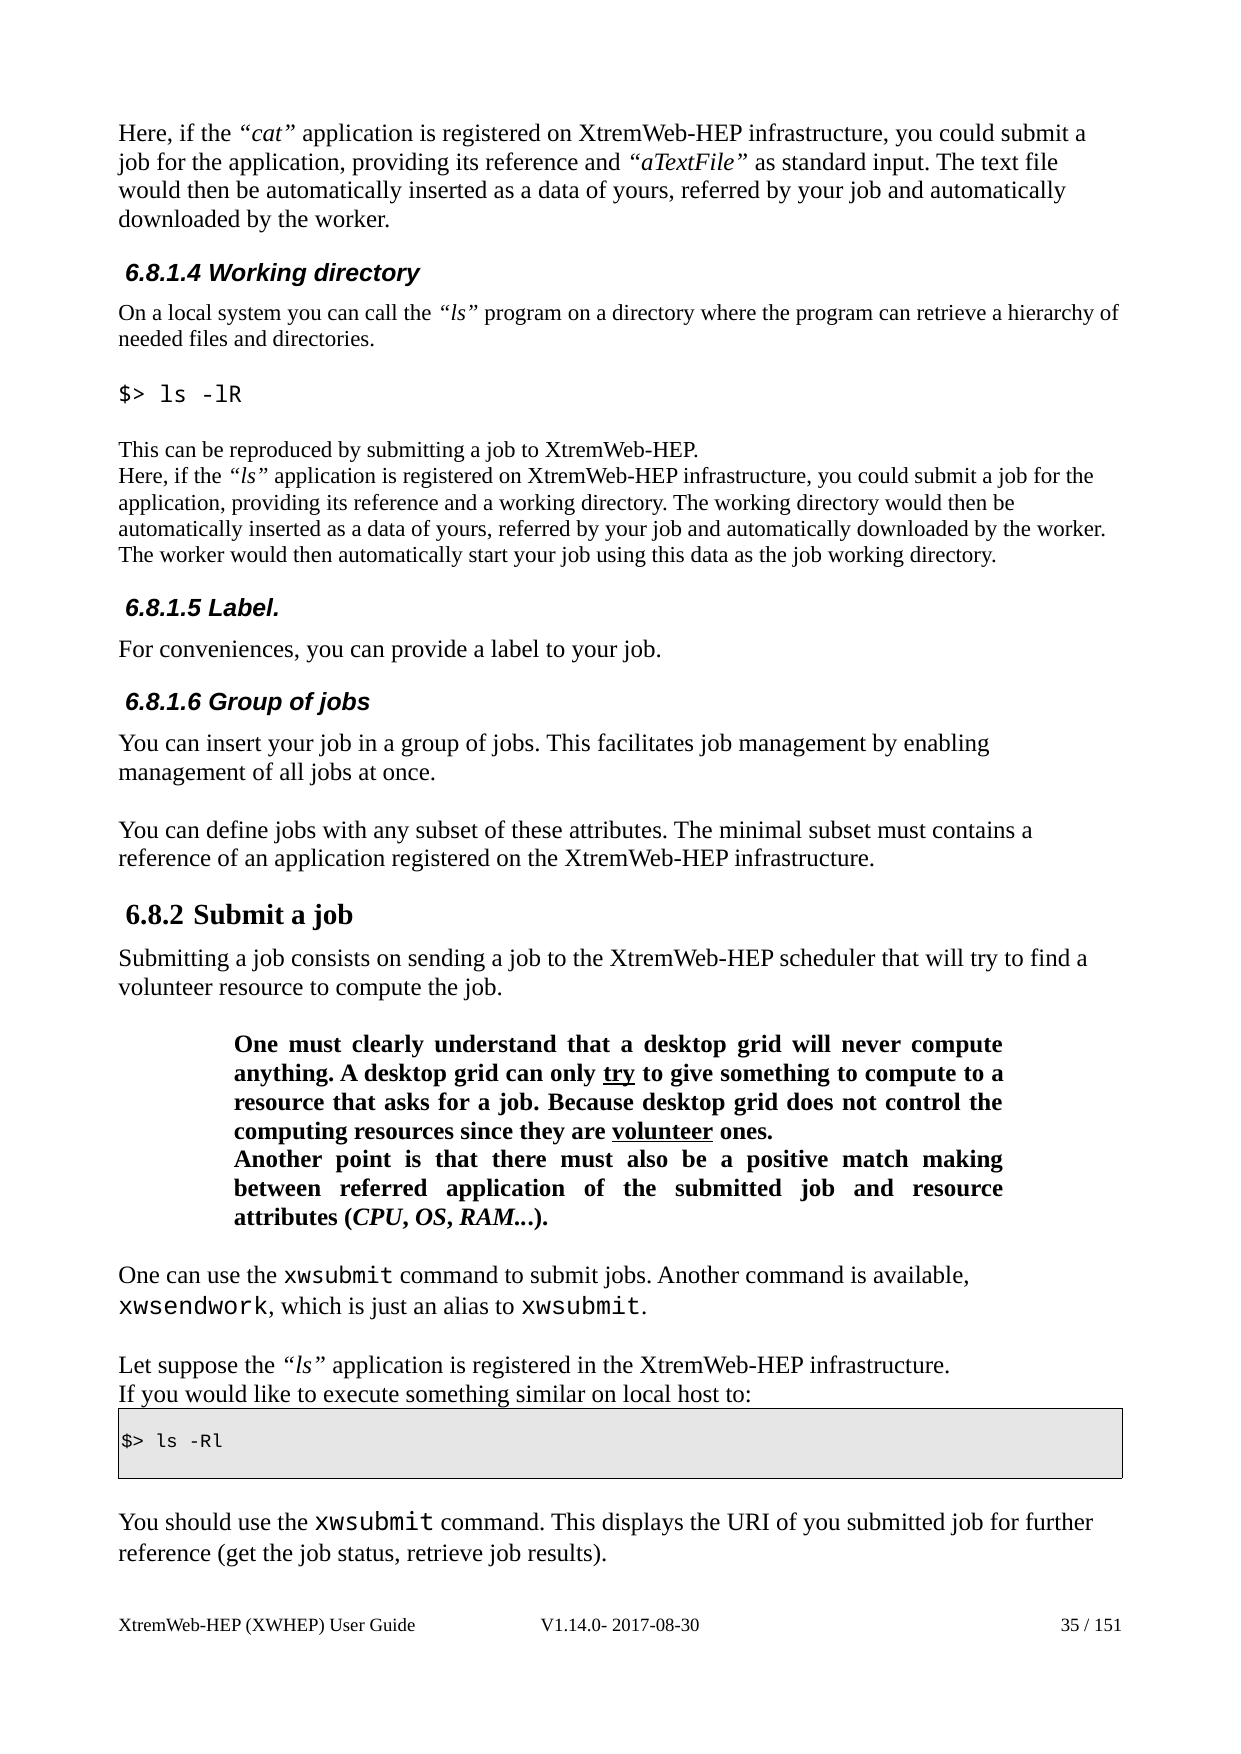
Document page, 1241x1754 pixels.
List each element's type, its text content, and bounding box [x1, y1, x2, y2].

text One must clearly understand that a desktop grid will never compute anything. A desktop grid can only try to give something to compute to a resource that asks for a job. Because desktop grid does not control the computing resources since they are volunteer ones. [233, 1029, 1004, 1144]
text Here, if the “cat” application is registered on XtremWeb-HEP infrastructure, you could submit a job for the application, providing its reference and “aTextFile” as standard input. The text file would then be automatically inserted as a data of yours, referred by your job and automatically downloaded by the worker. [118, 118, 1122, 233]
subtitle Group of jobs [118, 687, 1122, 716]
text Submitting a job consists on sending a job to the XtremWeb-HEP scheduler that will try to find a volunteer resource to compute the job. [118, 943, 1122, 1001]
text For conveniences, you can provide a label to your job. [118, 634, 1122, 662]
text Let suppose the “ls” application is registered in the XtremWeb-HEP infrastructure. [118, 1350, 1122, 1379]
text $> ls -Rl [119, 1429, 1122, 1450]
subtitle Working directory [118, 258, 1122, 287]
text You can define jobs with any subset of these attributes. The minimal subset must contains a reference of an application registered on the XtremWeb-HEP infrastructure. [118, 815, 1122, 872]
text On a local system you can call the “ls” program on a directory where the program can retrieve a hierarchy of needed files and directories. $> ls -lR This can be reproduced by submitting a job to XtremWeb-HEP. Here, if the “ls” application is registered on XtremWeb-HEP infrastructure, you could submit a job for the application, providing its reference and a working directory. The working directory would then be automatically inserted as a data of yours, referred by your job and automatically downloaded by the worker. The worker would then automatically start your job using this data as the job working directory. [118, 299, 1122, 568]
text You can insert your job in a group of jobs. This facilitates job management by enabling management of all jobs at once. [118, 728, 1122, 786]
text You should use the xwsubmit command. This displays the URI of you submitted job for further reference (get the job status, retrieve job results). [118, 1504, 1122, 1567]
text One can use the xwsubmit command to submit jobs. Another command is available, xwsendwork, which is just an alias to xwsubmit. [118, 1259, 1122, 1322]
subtitle Submit a job [118, 897, 1122, 931]
text Another point is that there must also be a positive match making between referred application of the submitted job and resource attributes (CPU, OS, RAM...). [233, 1144, 1004, 1231]
text If you would like to execute something similar on local host to: [118, 1379, 1122, 1408]
subtitle Label. [118, 593, 1122, 621]
